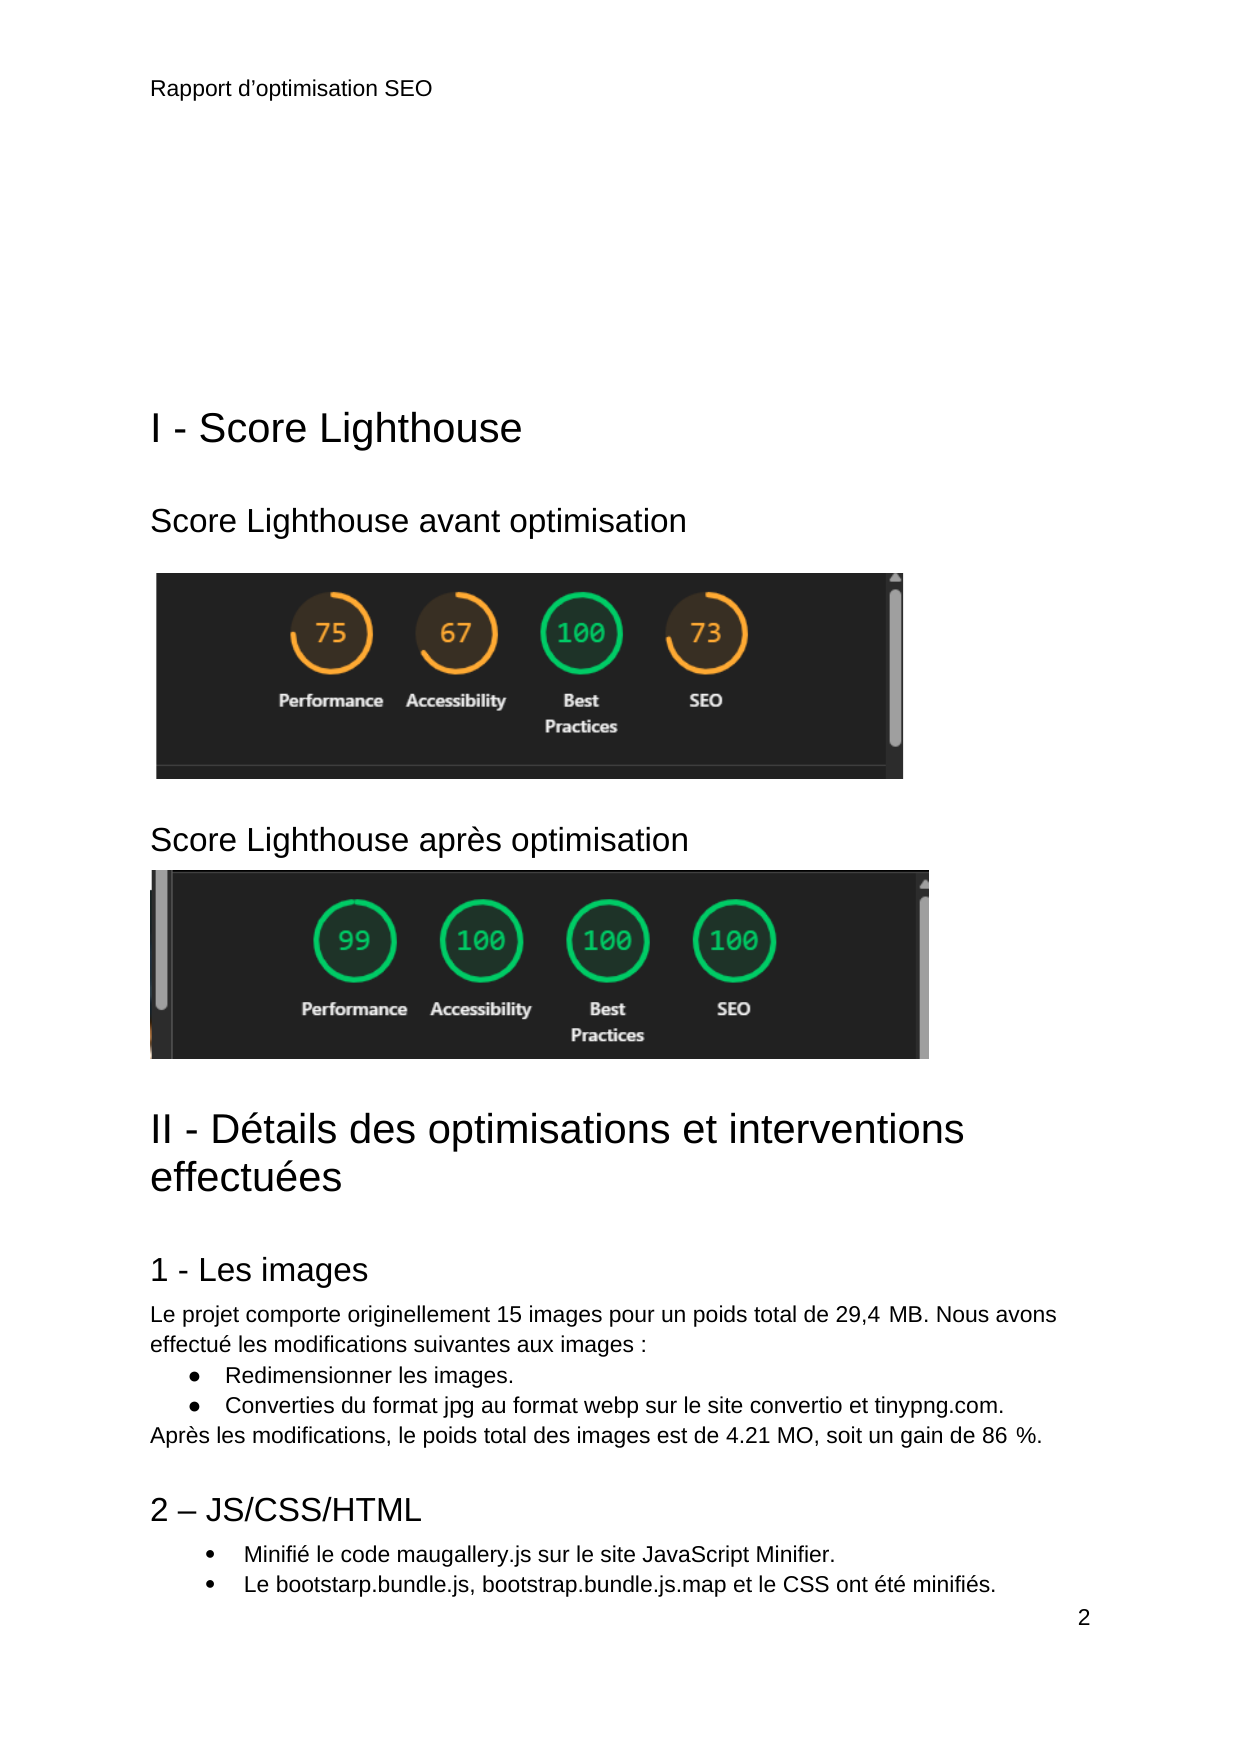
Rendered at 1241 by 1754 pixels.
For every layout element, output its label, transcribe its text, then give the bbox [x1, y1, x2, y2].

list Minifié le code maugallery.js sur le site JavaScript Minifier. [206, 1541, 1090, 1567]
subtitle I - Score Lighthouse [150, 403, 1090, 451]
subtitle II - Détails des optimisations et interventions effectuées [150, 1104, 1090, 1200]
list Le bootstarp.bundle.js, bootstrap.bundle.js.map et le CSS ont été minifiés. [206, 1571, 1090, 1597]
text Après les modifications, le poids total des images est de 4.21 MO, soit un gain de 86 %. [150, 1422, 1090, 1448]
subtitle 1 - Les images [150, 1250, 1090, 1289]
subtitle 2 – JS/CSS/HTML [150, 1490, 1090, 1528]
subtitle Score Lighthouse après optimisation [150, 820, 1090, 858]
text Le projet comporte originellement 15 images pour un poids total de 29,4 MB. Nous avons effectué les modifications suivantes aux images : [150, 1301, 1090, 1358]
subtitle Score Lighthouse avant optimisation [150, 501, 1090, 539]
list Converties du format jpg au format webp sur le site convertio et tinypng.com. [187, 1392, 1090, 1418]
list Redimensionner les images. [187, 1362, 1090, 1388]
